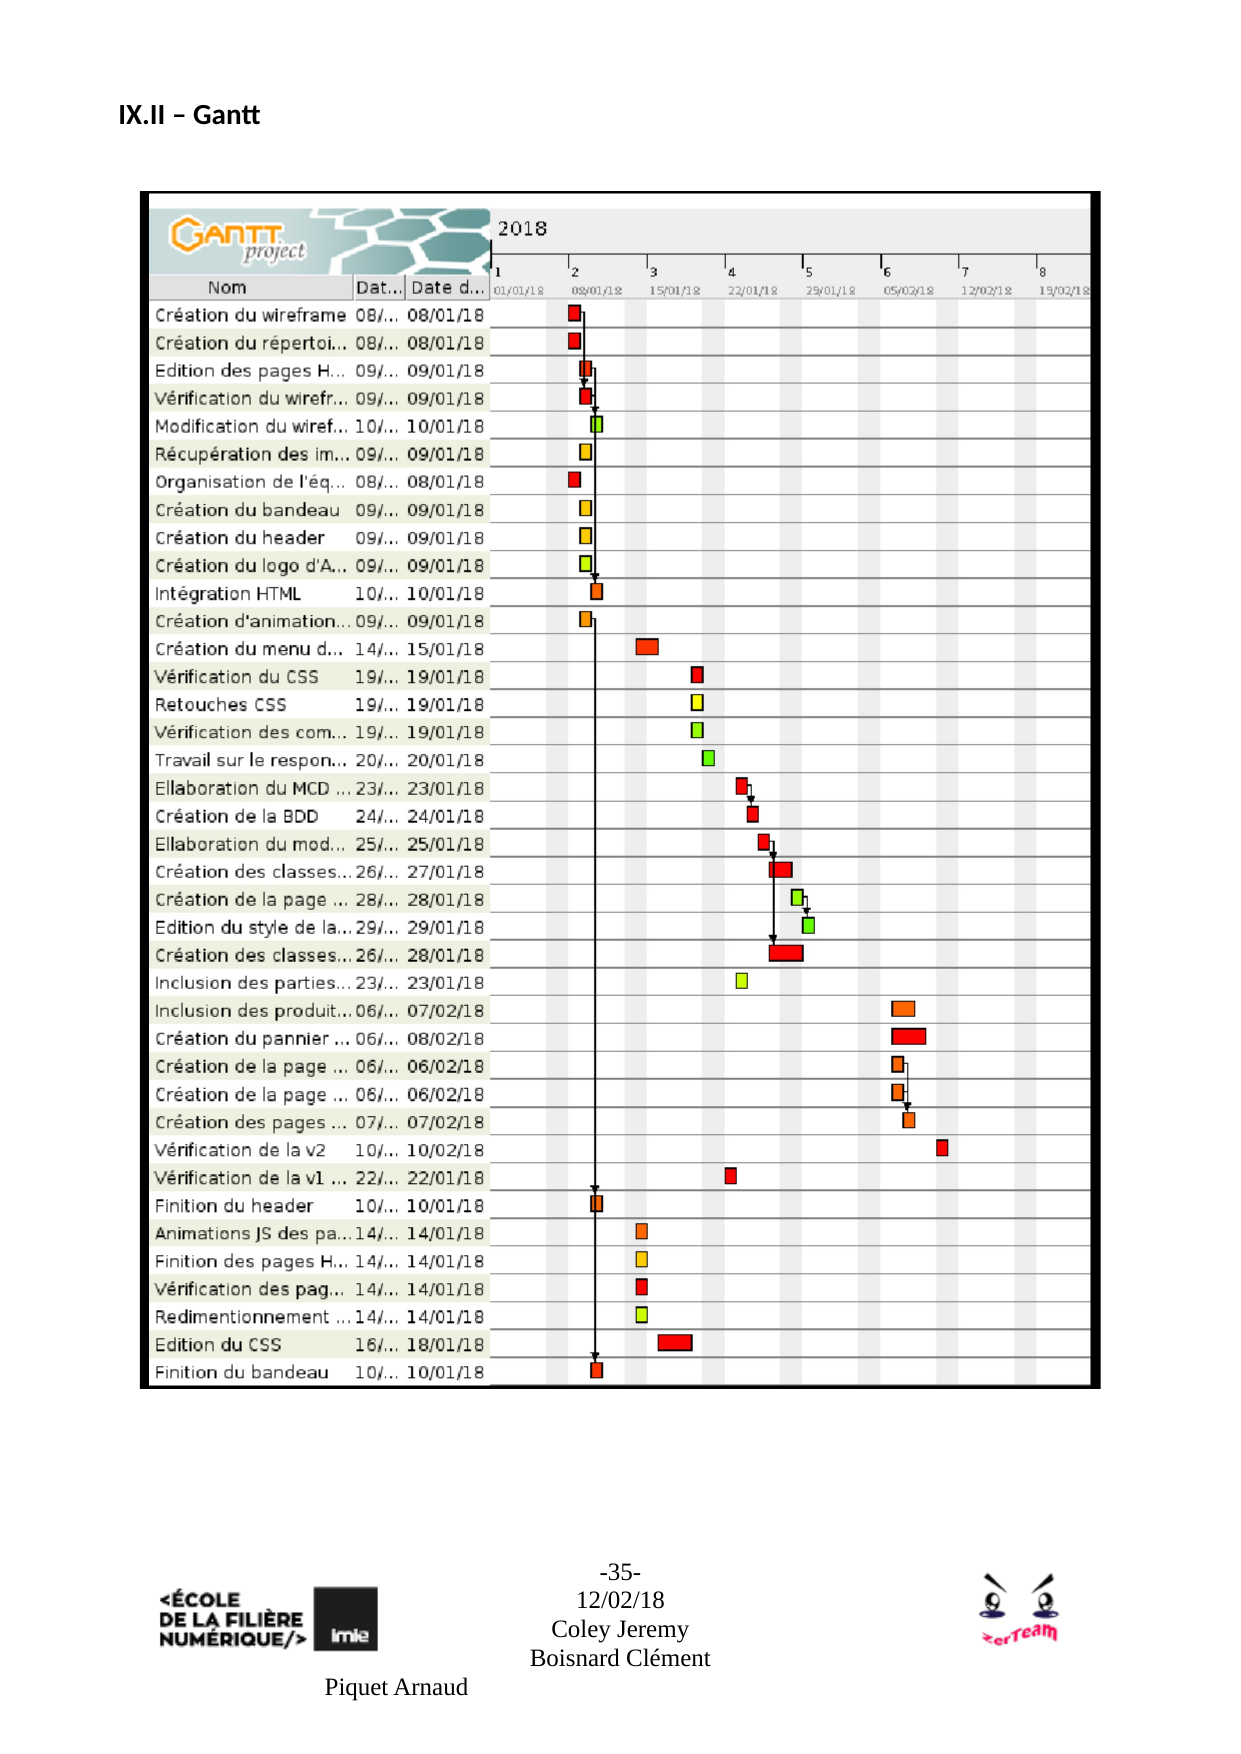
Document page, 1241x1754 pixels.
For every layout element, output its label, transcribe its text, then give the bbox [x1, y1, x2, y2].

subtitle IX.II – Gantt [118, 96, 1122, 131]
